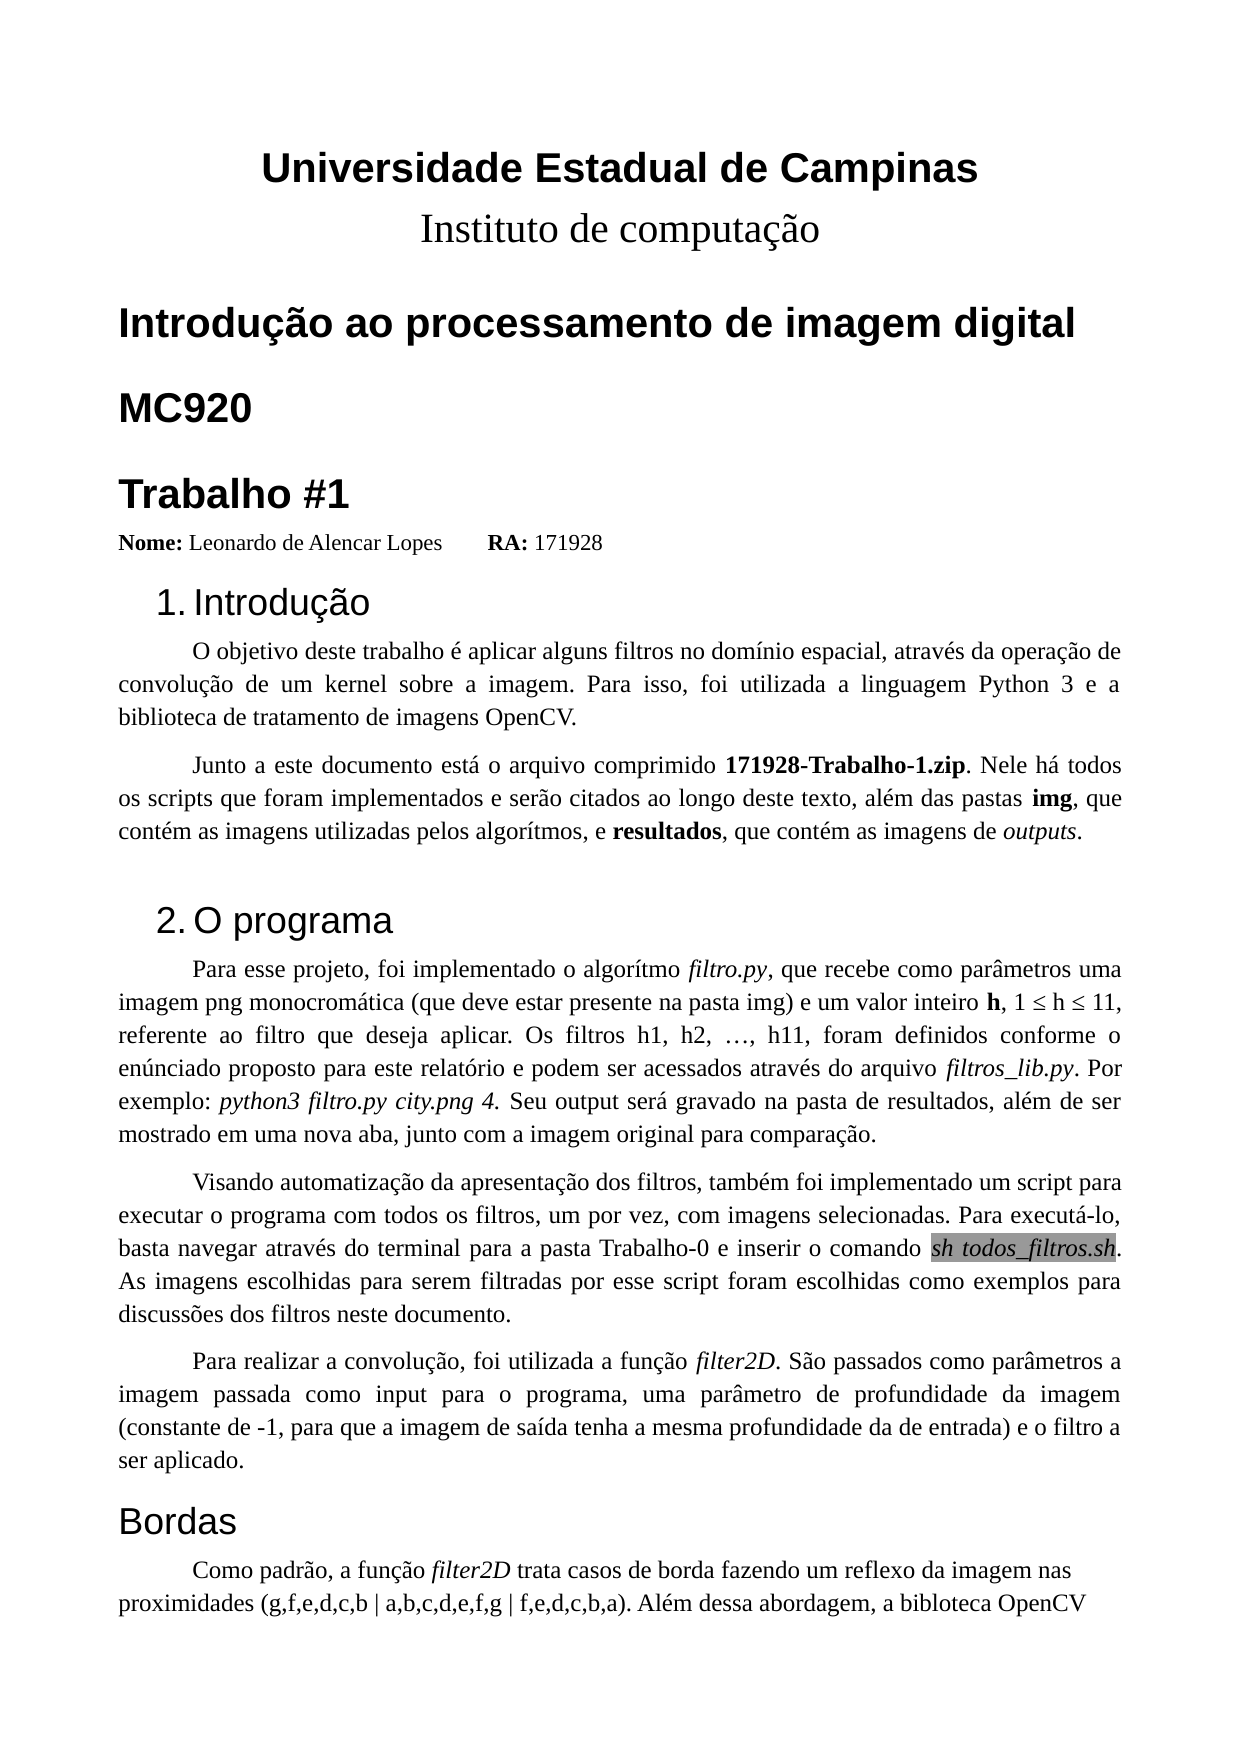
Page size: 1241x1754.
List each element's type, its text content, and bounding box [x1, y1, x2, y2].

text Para realizar a convolução, foi utilizada a função filter2D. São passados como parâmetros a imagem passada como input para o programa, uma parâmetro de profundidade da imagem (constante de -1, para que a imagem de saída tenha a mesma profundidade da de entrada) e o filtro a ser aplicado. [118, 1346, 1122, 1474]
subtitle Introdução [156, 581, 1122, 624]
title Introdução ao processamento de imagem digital [118, 298, 1122, 346]
text Junto a este documento está o arquivo comprimido 171928-Trabalho-1.zip. Nele há todos os scripts que foram implementados e serão citados ao longo deste texto, além das pastas img, que contém as imagens utilizadas pelos algorítmos, e resultados, que contém as imagens de outputs. [118, 750, 1122, 844]
text Para esse projeto, foi implementado o algorítmo filtro.py, que recebe como parâmetros uma imagem png monocromática (que deve estar presente na pasta img) e um valor inteiro h, 1 ≤ h ≤ 11, referente ao filtro que deseja aplicar. Os filtros h1, h2, …, h11, foram definidos conforme o enúnciado proposto para este relatório e podem ser acessados através do arquivo filtros_lib.py. Por exemplo: python3 filtro.py city.png 4. Seu output será gravado na pasta de resultados, além de ser mostrado em uma nova aba, junto com a imagem original para comparação. [118, 954, 1122, 1148]
text Nome: Leonardo de Alencar Lopes RA: 171928 [118, 529, 1122, 556]
text Como padrão, a função filter2D trata casos de borda fazendo um reflexo da imagem nas proximidades (g,f,e,d,c,b | a,b,c,d,e,f,g | f,e,d,c,b,a). Além dessa abordagem, a bibloteca OpenCV [118, 1555, 1122, 1617]
subtitle Bordas [118, 1499, 1122, 1542]
text O objetivo deste trabalho é aplicar alguns filtros no domínio espacial, através da operação de convolução de um kernel sobre a imagem. Para isso, foi utilizada a linguagem Python 3 e a biblioteca de tratamento de imagens OpenCV. [118, 636, 1122, 731]
title MC920 [118, 384, 1122, 432]
subtitle O programa [156, 898, 1122, 942]
title Trabalho #1 [118, 469, 1122, 517]
text Instituto de computação [118, 203, 1122, 251]
text Visando automatização da apresentação dos filtros, também foi implementado um script para executar o programa com todos os filtros, um por vez, com imagens selecionadas. Para executá-lo, basta navegar através do terminal para a pasta Trabalho-0 e inserir o comando sh todos_filtros.sh. As imagens escolhidas para serem filtradas por esse script foram escolhidas como exemplos para discussões dos filtros neste documento. [118, 1167, 1122, 1328]
title Universidade Estadual de Campinas [118, 143, 1122, 191]
